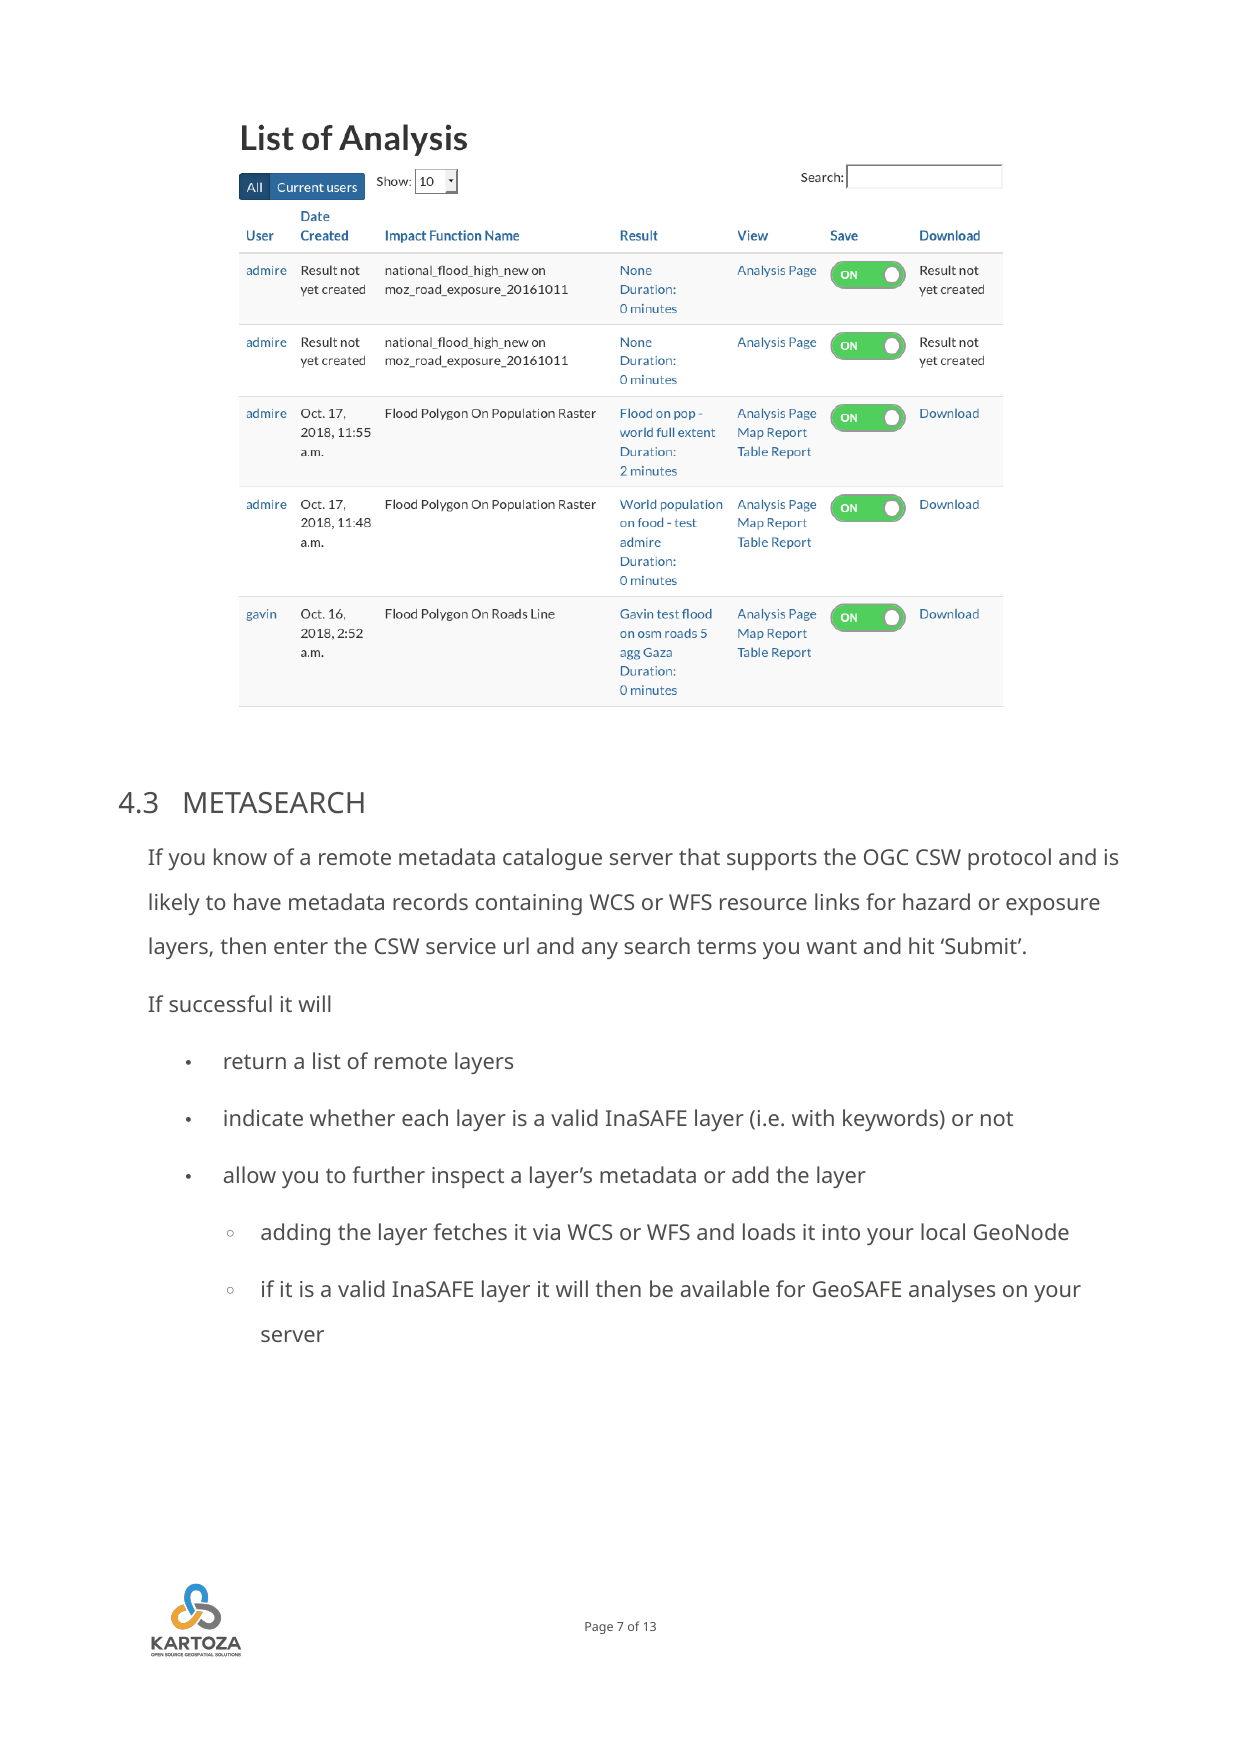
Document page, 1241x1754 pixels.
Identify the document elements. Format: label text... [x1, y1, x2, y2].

list allow you to further inspect a layer’s metadata or add the layer [185, 1160, 1122, 1190]
list return a list of remote layers [185, 1046, 1122, 1076]
text If you know of a remote metadata catalogue server that supports the OGC CSW protocol and is likely to have metadata records containing WCS or WFS resource links for hazard or exposure layers, then enter the CSW service url and any search terms you want and hit ‘Submit’. [148, 842, 1122, 961]
subtitle MetaSearch [118, 782, 1122, 822]
list indicate whether each layer is a valid InaSAFE layer (i.e. with keywords) or not [185, 1103, 1122, 1133]
text If successful it will [148, 988, 1122, 1018]
picture [120, 1565, 279, 1669]
picture [232, 118, 1009, 711]
list if it is a valid InaSAFE layer it will then be available for GeoSAFE analyses on your server [223, 1274, 1122, 1349]
list adding the layer fetches it via WCS or WFS and loads it into your local GeoNode [223, 1217, 1122, 1247]
